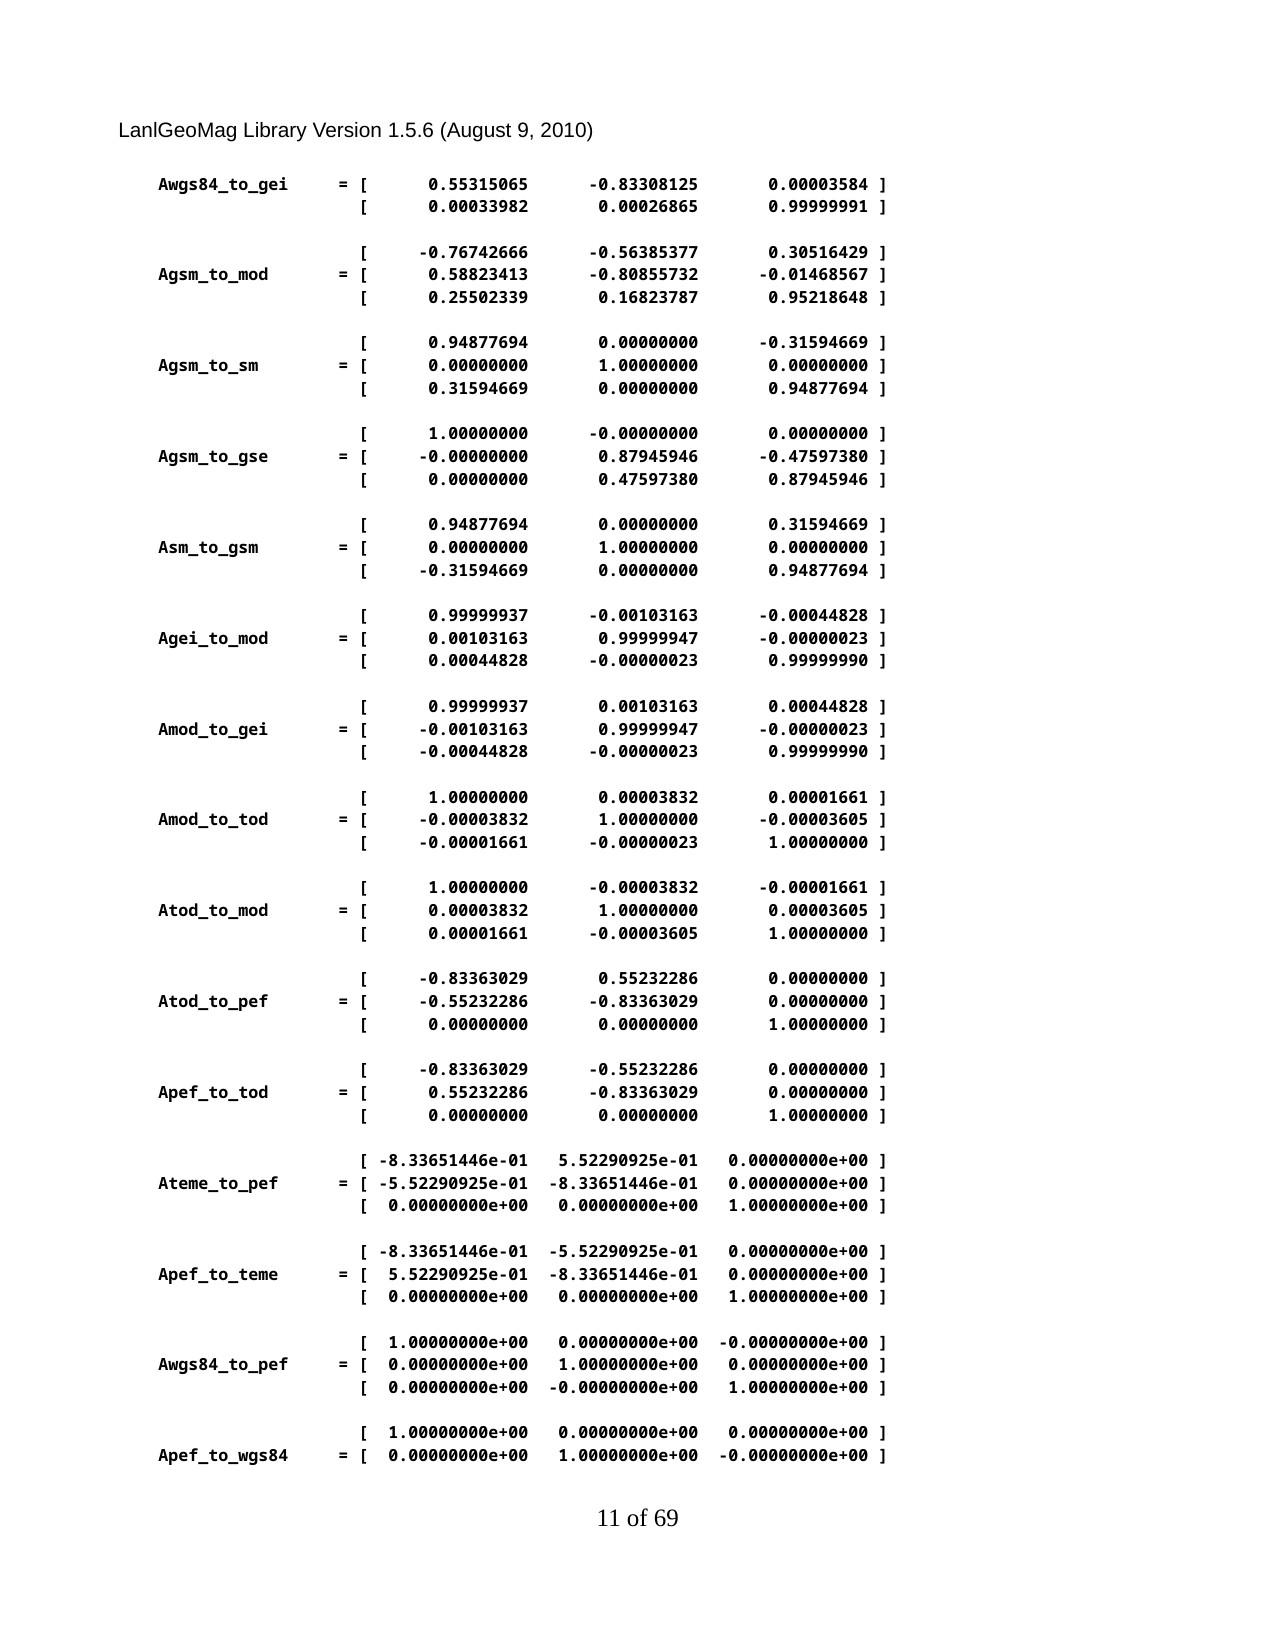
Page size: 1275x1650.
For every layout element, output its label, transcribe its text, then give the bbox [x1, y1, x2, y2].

text Awgs84_to_gei = [ 0.55315065 -0.83308125 0.00003584 ] [118, 172, 1157, 195]
text [ 0.94877694 0.00000000 0.31594669 ] [118, 513, 1157, 535]
text [ 1.00000000 -0.00003832 -0.00001661 ] [118, 876, 1157, 899]
text Awgs84_to_pef = [ 0.00000000e+00 1.00000000e+00 0.00000000e+00 ] [118, 1353, 1157, 1376]
text [ 0.00033982 0.00026865 0.99999991 ] [118, 195, 1157, 217]
text [ -8.33651446e-01 -5.52290925e-01 0.00000000e+00 ] [118, 1239, 1157, 1262]
text [ 0.00000000 0.00000000 1.00000000 ] [118, 1012, 1157, 1035]
text Apef_to_teme = [ 5.52290925e-01 -8.33651446e-01 0.00000000e+00 ] [118, 1262, 1157, 1285]
text [ 0.00044828 -0.00000023 0.99999990 ] [118, 649, 1157, 672]
text [ 0.00000000 0.00000000 1.00000000 ] [118, 1103, 1157, 1126]
text Asm_to_gsm = [ 0.00000000 1.00000000 0.00000000 ] [118, 535, 1157, 558]
text Ateme_to_pef = [ -5.52290925e-01 -8.33651446e-01 0.00000000e+00 ] [118, 1171, 1157, 1194]
text Agei_to_mod = [ 0.00103163 0.99999947 -0.00000023 ] [118, 626, 1157, 649]
text Agsm_to_gse = [ -0.00000000 0.87945946 -0.47597380 ] [118, 444, 1157, 467]
text [ 0.25502339 0.16823787 0.95218648 ] [118, 286, 1157, 308]
text [ 0.99999937 -0.00103163 -0.00044828 ] [118, 603, 1157, 626]
text [ 0.00000000e+00 0.00000000e+00 1.00000000e+00 ] [118, 1194, 1157, 1217]
text [ 0.94877694 0.00000000 -0.31594669 ] [118, 331, 1157, 354]
text [ -0.00044828 -0.00000023 0.99999990 ] [118, 740, 1157, 762]
text [ -0.31594669 0.00000000 0.94877694 ] [118, 558, 1157, 581]
text [ -0.76742666 -0.56385377 0.30516429 ] [118, 240, 1157, 263]
text Atod_to_pef = [ -0.55232286 -0.83363029 0.00000000 ] [118, 989, 1157, 1012]
text Atod_to_mod = [ 0.00003832 1.00000000 0.00003605 ] [118, 899, 1157, 921]
text Agsm_to_sm = [ 0.00000000 1.00000000 0.00000000 ] [118, 354, 1157, 376]
text [ -8.33651446e-01 5.52290925e-01 0.00000000e+00 ] [118, 1148, 1157, 1171]
text [ 0.99999937 0.00103163 0.00044828 ] [118, 694, 1157, 717]
text Apef_to_wgs84 = [ 0.00000000e+00 1.00000000e+00 -0.00000000e+00 ] [118, 1444, 1157, 1466]
text Amod_to_gei = [ -0.00103163 0.99999947 -0.00000023 ] [118, 717, 1157, 740]
text [ 0.00000000e+00 -0.00000000e+00 1.00000000e+00 ] [118, 1376, 1157, 1398]
text [ 0.00001661 -0.00003605 1.00000000 ] [118, 921, 1157, 944]
text [ 1.00000000e+00 0.00000000e+00 -0.00000000e+00 ] [118, 1330, 1157, 1353]
text Amod_to_tod = [ -0.00003832 1.00000000 -0.00003605 ] [118, 808, 1157, 831]
text [ 1.00000000 0.00003832 0.00001661 ] [118, 785, 1157, 808]
text [ -0.83363029 -0.55232286 0.00000000 ] [118, 1058, 1157, 1080]
text [ 0.31594669 0.00000000 0.94877694 ] [118, 376, 1157, 399]
text Agsm_to_mod = [ 0.58823413 -0.80855732 -0.01468567 ] [118, 263, 1157, 286]
text Apef_to_tod = [ 0.55232286 -0.83363029 0.00000000 ] [118, 1080, 1157, 1103]
text [ 0.00000000e+00 0.00000000e+00 1.00000000e+00 ] [118, 1285, 1157, 1307]
text [ 1.00000000e+00 0.00000000e+00 0.00000000e+00 ] [118, 1421, 1157, 1444]
text [ -0.83363029 0.55232286 0.00000000 ] [118, 967, 1157, 989]
text [ 1.00000000 -0.00000000 0.00000000 ] [118, 422, 1157, 444]
text [ -0.00001661 -0.00000023 1.00000000 ] [118, 831, 1157, 853]
text [ 0.00000000 0.47597380 0.87945946 ] [118, 467, 1157, 490]
